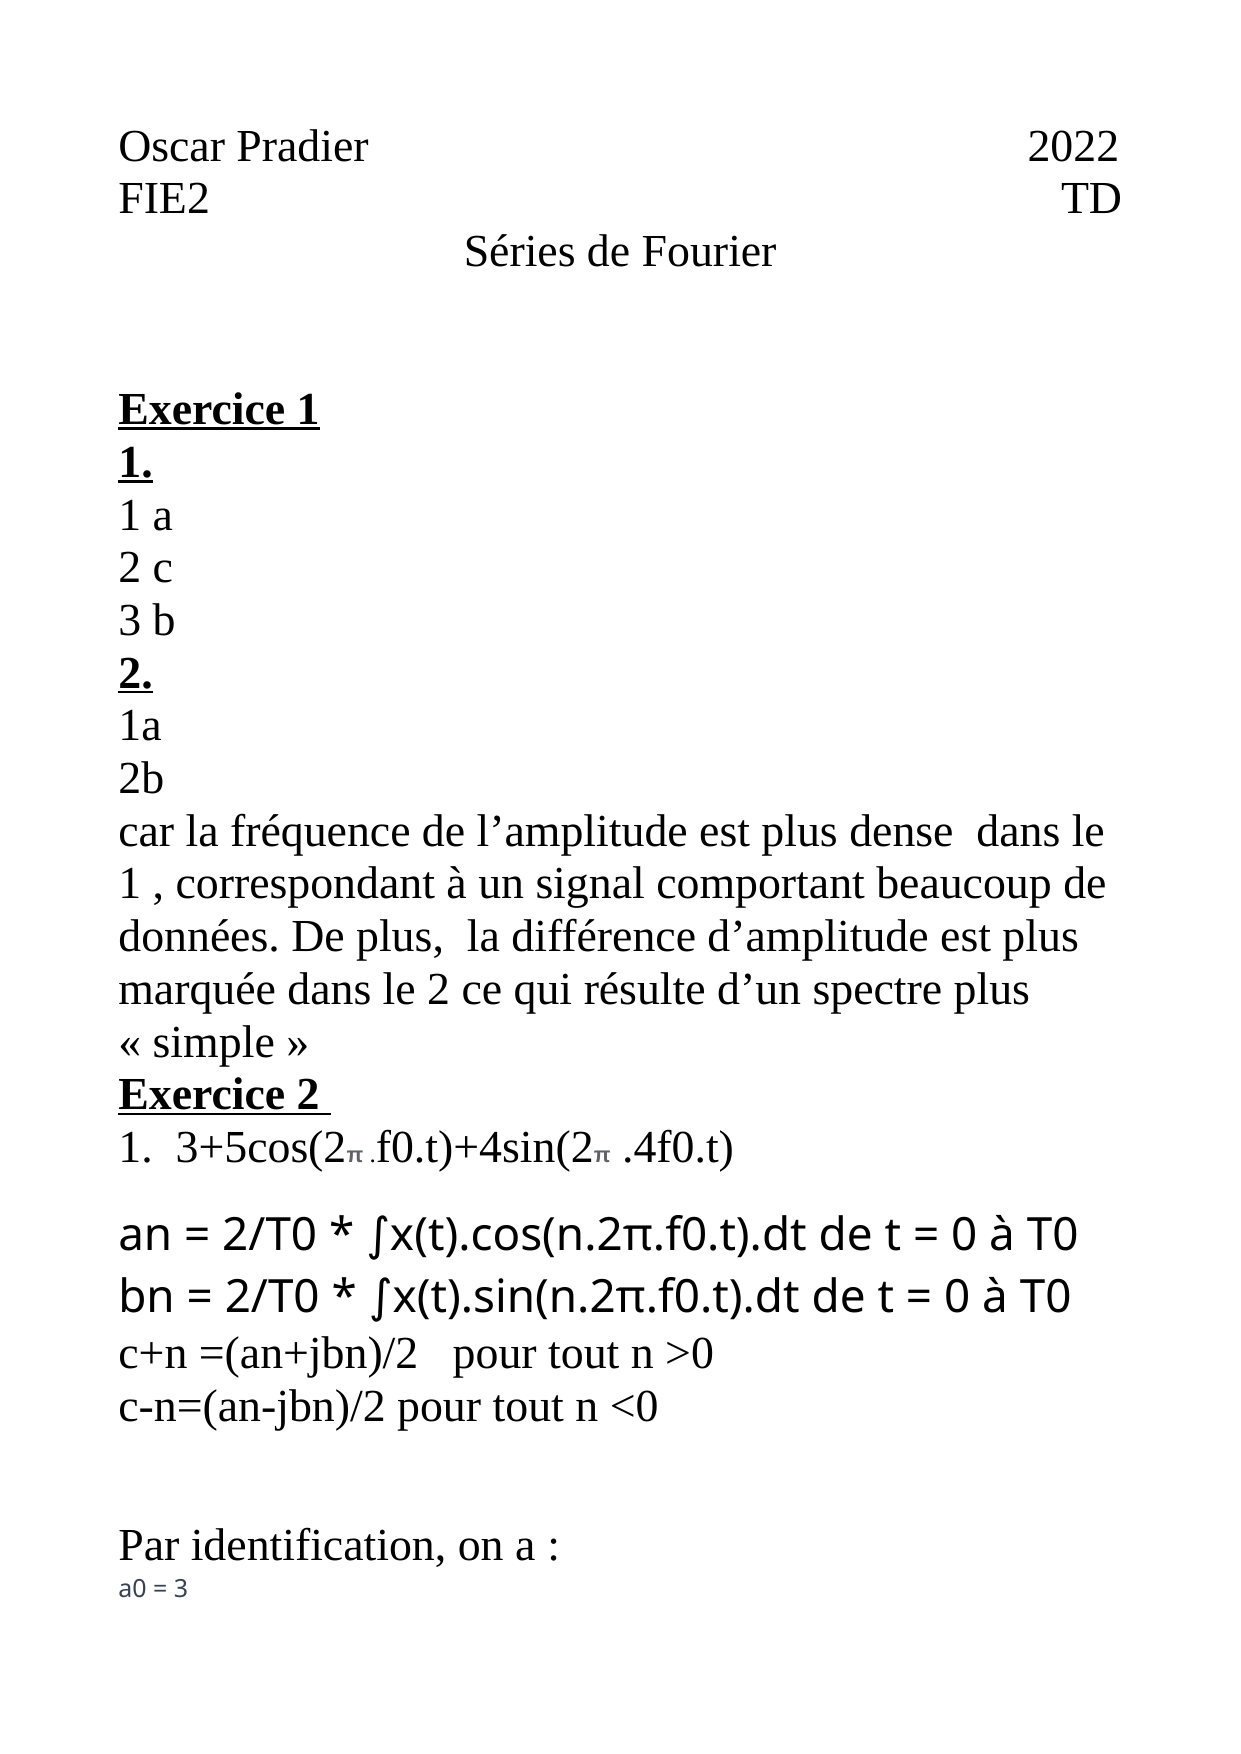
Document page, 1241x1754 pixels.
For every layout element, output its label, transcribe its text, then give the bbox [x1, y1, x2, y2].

text Exercice 2 [118, 1067, 1122, 1119]
text c+n =(an+jbn)/2 pour tout n >0 [118, 1326, 1122, 1378]
text Par identification, on a : [118, 1517, 1122, 1570]
text 1. [118, 434, 1122, 487]
text Oscar Pradier 2022 [118, 118, 1122, 171]
text 1. 3+5cos(2π .f0.t)+4sin(2π .4f0.t) [118, 1119, 1122, 1172]
text 3 b [118, 592, 1122, 645]
text 1 a [118, 487, 1122, 540]
text a0 = 3 [118, 1570, 1122, 1604]
text 2 c [118, 540, 1122, 592]
text Séries de Fourier [118, 223, 1122, 276]
text FIE2 TD [118, 171, 1122, 223]
text 2. [118, 645, 1122, 698]
text car la fréquence de l’amplitude est plus dense dans le 1 , correspondant à un signal comportant beaucoup de données. De plus, la différence d’amplitude est plus marquée dans le 2 ce qui résulte d’un spectre plus « simple » [118, 803, 1122, 1067]
text 2b [118, 751, 1122, 803]
text 1a [118, 698, 1122, 751]
text bn = 2/T0 * ∫x(t).sin(n.2π.f0.t).dt de t = 0 à T0 [118, 1263, 1122, 1326]
text an = 2/T0 * ∫x(t).cos(n.2π.f0.t).dt de t = 0 à T0 [118, 1201, 1122, 1263]
text c-n=(an-jbn)/2 pour tout n <0 [118, 1378, 1122, 1431]
text Exercice 1 [118, 382, 1122, 434]
